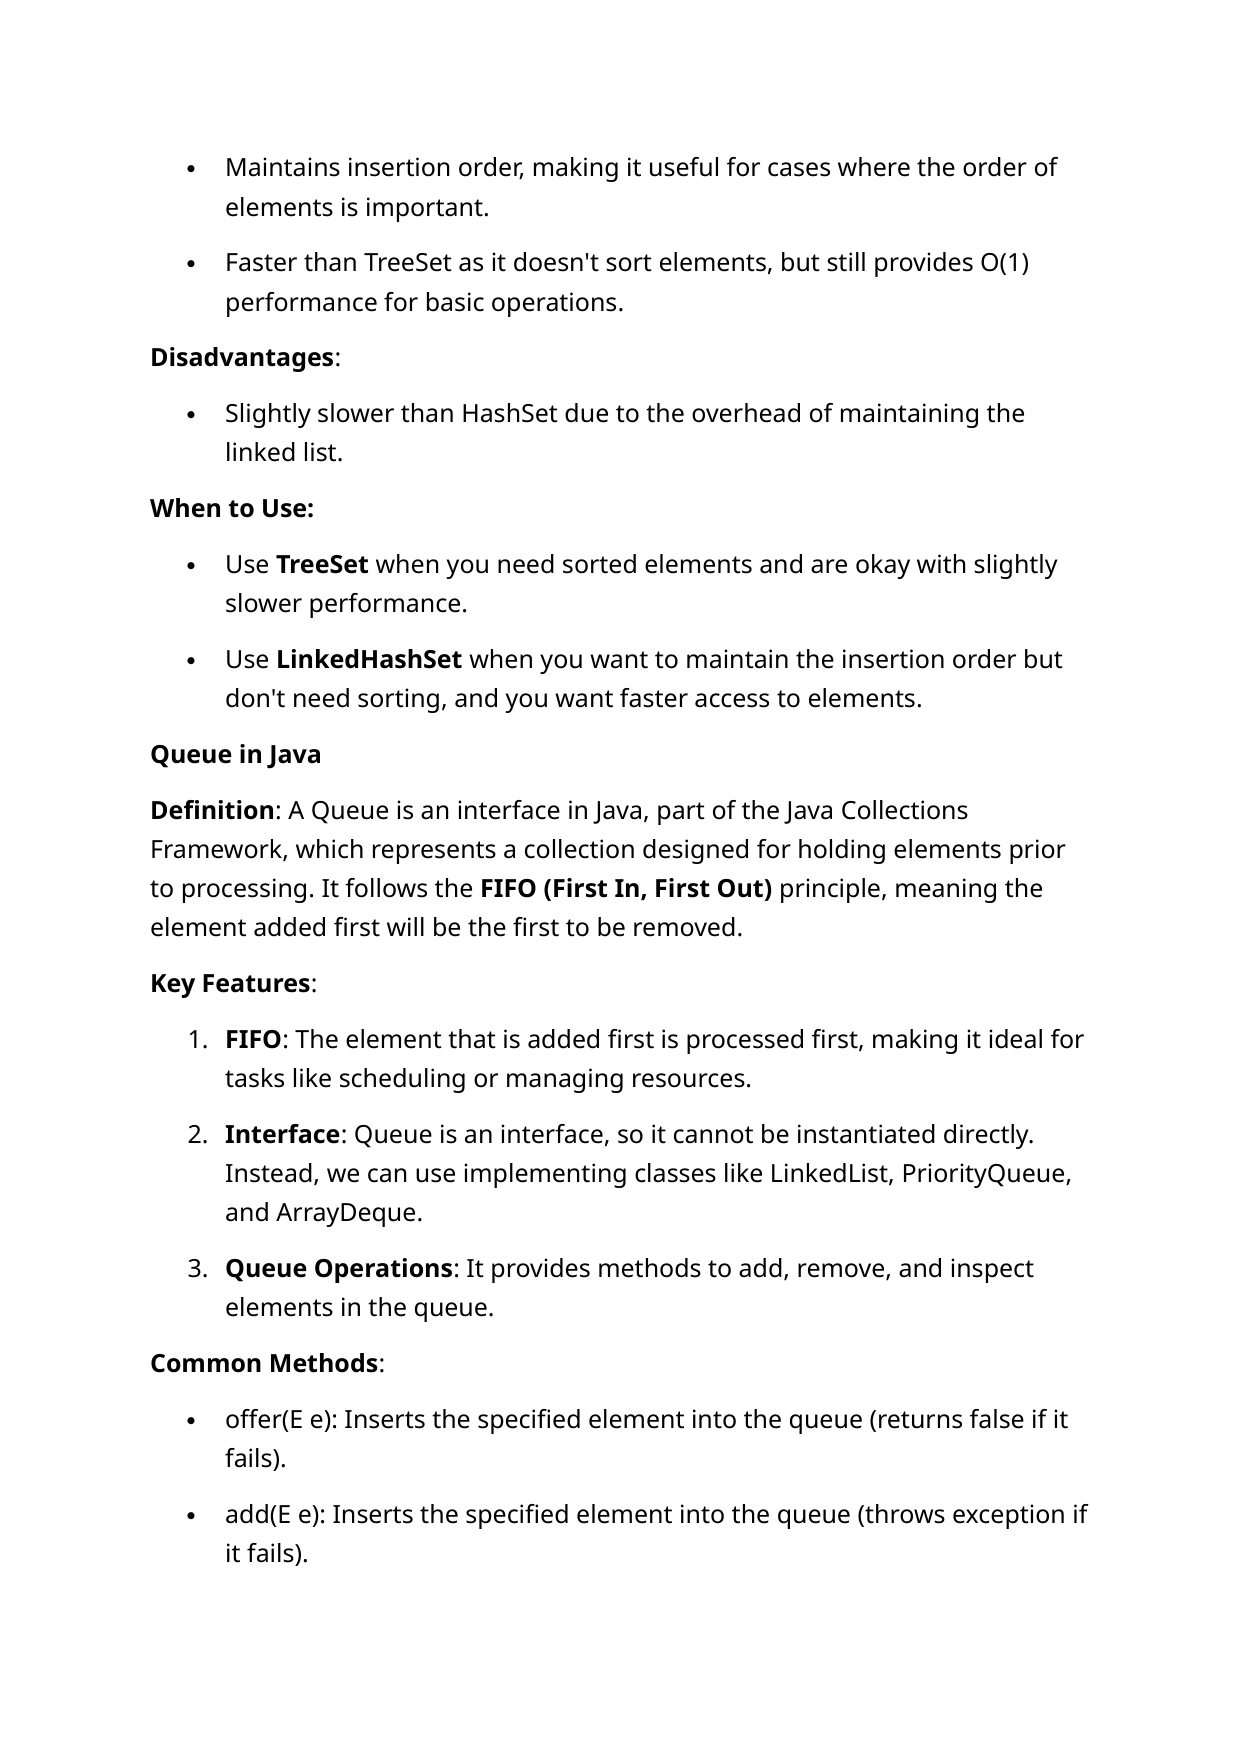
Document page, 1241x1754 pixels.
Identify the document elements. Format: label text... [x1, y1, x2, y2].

list FIFO: The element that is added first is processed first, making it ideal for tasks like scheduling or managing resources. [187, 1022, 1090, 1095]
list Queue Operations: It provides methods to add, remove, and inspect elements in the queue. [187, 1251, 1090, 1324]
list Slightly slower than HashSet due to the overhead of maintaining the linked list. [187, 396, 1090, 469]
text Definition: A Queue is an interface in Java, part of the Java Collections Framework, which represents a collection designed for holding elements prior to processing. It follows the FIFO (First In, First Out) principle, meaning the element added first will be the first to be removed. [150, 792, 1090, 944]
text When to Use: [150, 491, 1090, 525]
list Use TreeSet when you need sorted elements and are okay with slightly slower performance. [187, 547, 1090, 620]
list Maintains insertion order, making it useful for cases where the order of elements is important. [187, 150, 1090, 223]
list Use LinkedHashSet when you want to maintain the insertion order but don't need sorting, and you want faster access to elements. [187, 642, 1090, 715]
list add(E e): Inserts the specified element into the queue (throws exception if it fails). [187, 1497, 1090, 1570]
list offer(E e): Inserts the specified element into the queue (returns false if it fails). [187, 1402, 1090, 1475]
text Disadvantages: [150, 340, 1090, 374]
text Key Features: [150, 966, 1090, 1000]
list Faster than TreeSet as it doesn't sort elements, but still provides O(1) performance for basic operations. [187, 245, 1090, 318]
list Interface: Queue is an interface, so it cannot be instantiated directly. Instead, we can use implementing classes like LinkedList, PriorityQueue, and ArrayDeque. [187, 1117, 1090, 1229]
text Queue in Java [150, 737, 1090, 771]
text Common Methods: [150, 1346, 1090, 1380]
